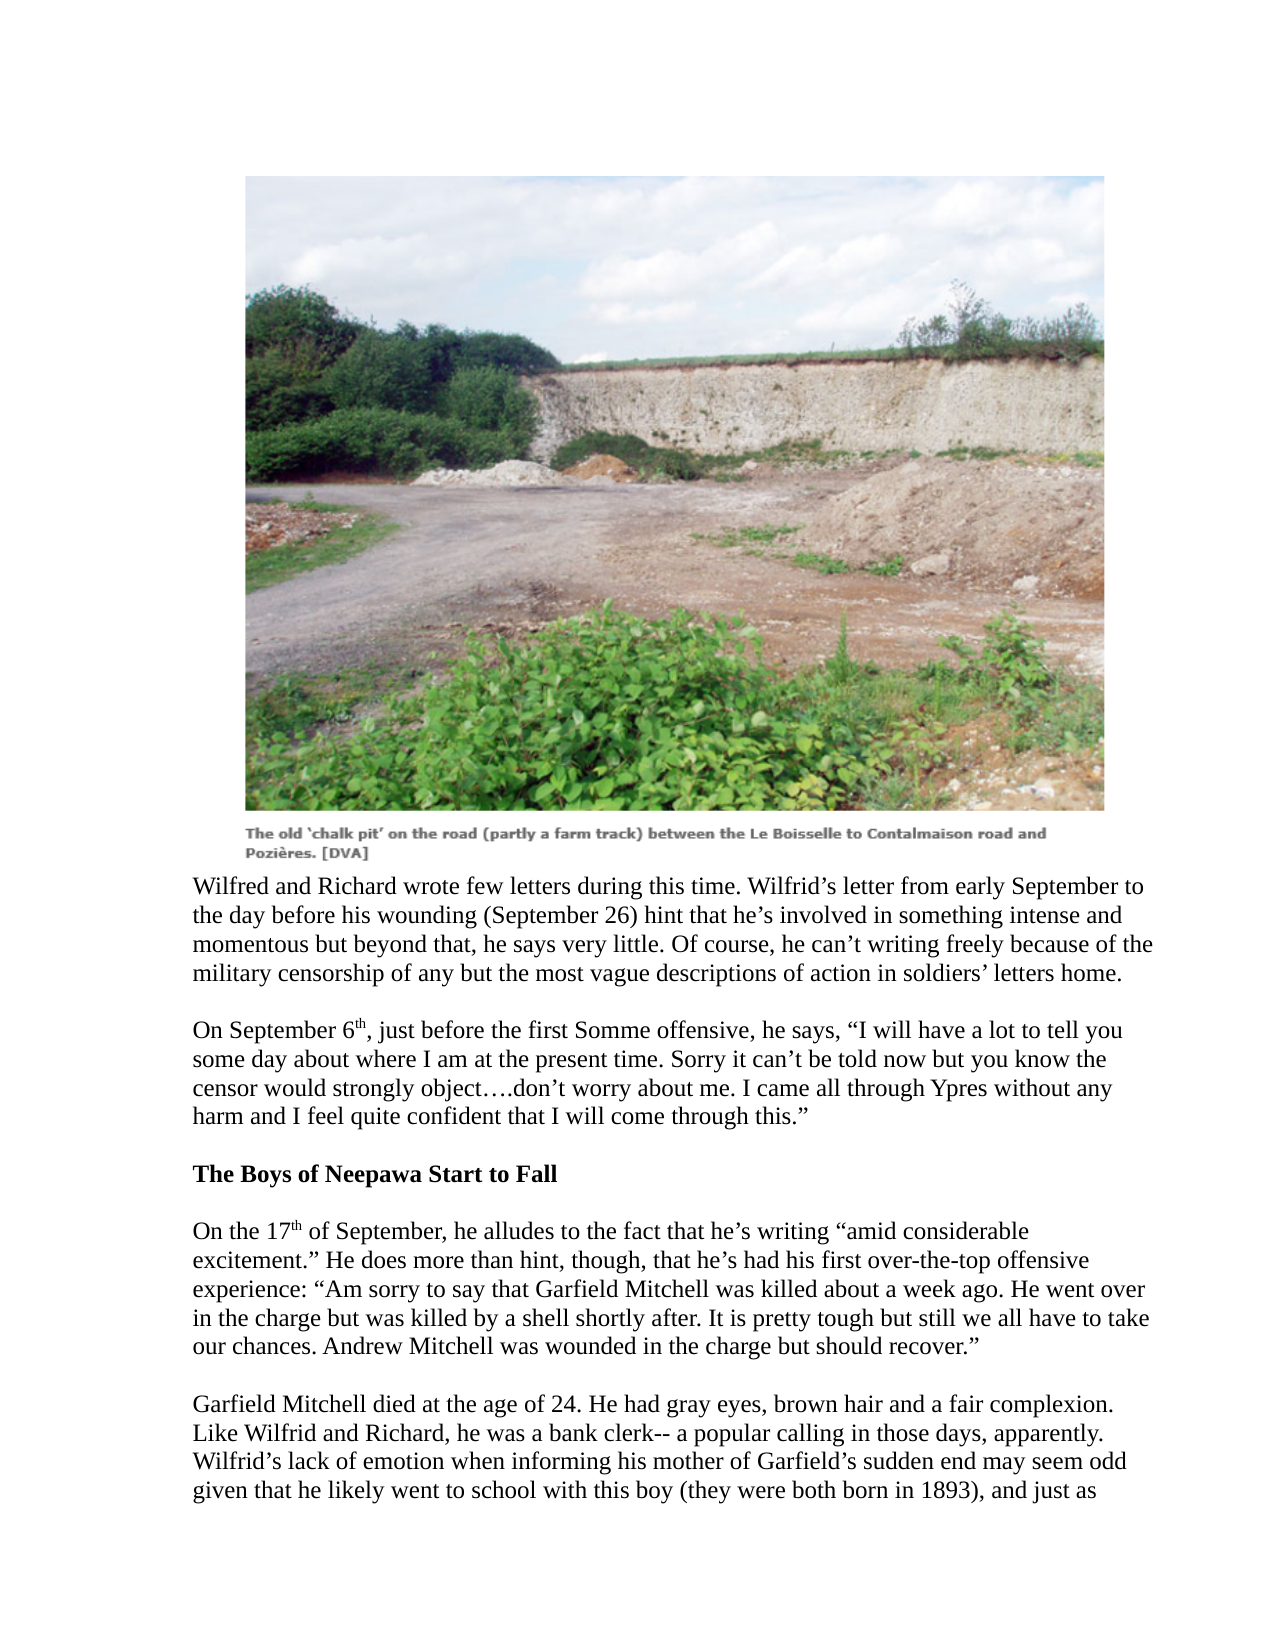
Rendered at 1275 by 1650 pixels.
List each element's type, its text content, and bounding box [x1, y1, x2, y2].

text On September 6th, just before the first Somme offensive, he says, “I will have a lot to tell you some day about where I am at the present time. Sorry it can’t be told now but you know the censor would strongly object….don’t worry about me. I came all through Ypres without any harm and I feel quite confident that I will come through this.” [192, 1015, 1158, 1130]
picture [240, 176, 1110, 872]
text The Boys of Neepawa Start to Fall [192, 1159, 1158, 1188]
text Garfield Mitchell died at the age of 24. He had gray eyes, brown hair and a fair complexion. Like Wilfrid and Richard, he was a bank clerk-- a popular calling in those days, apparently. Wilfrid’s lack of emotion when informing his mother of Garfield’s sudden end may seem odd given that he likely went to school with this boy (they were both born in 1893), and just as [192, 1389, 1158, 1504]
text Wilfred and Richard wrote few letters during this time. Wilfrid’s letter from early September to the day before his wounding (September 26) hint that he’s involved in something intense and momentous but beyond that, he says very little. Of course, he can’t writing freely because of the military censorship of any but the most vague descriptions of action in soldiers’ letters home. [192, 176, 1158, 986]
text On the 17th of September, he alludes to the fact that he’s writing “amid considerable excitement.” He does more than hint, though, that he’s had his first over-the-top offensive experience: “Am sorry to say that Garfield Mitchell was killed about a week ago. He went over in the charge but was killed by a shell shortly after. It is pretty tough but still we all have to take our chances. Andrew Mitchell was wounded in the charge but should recover.” [192, 1216, 1158, 1360]
